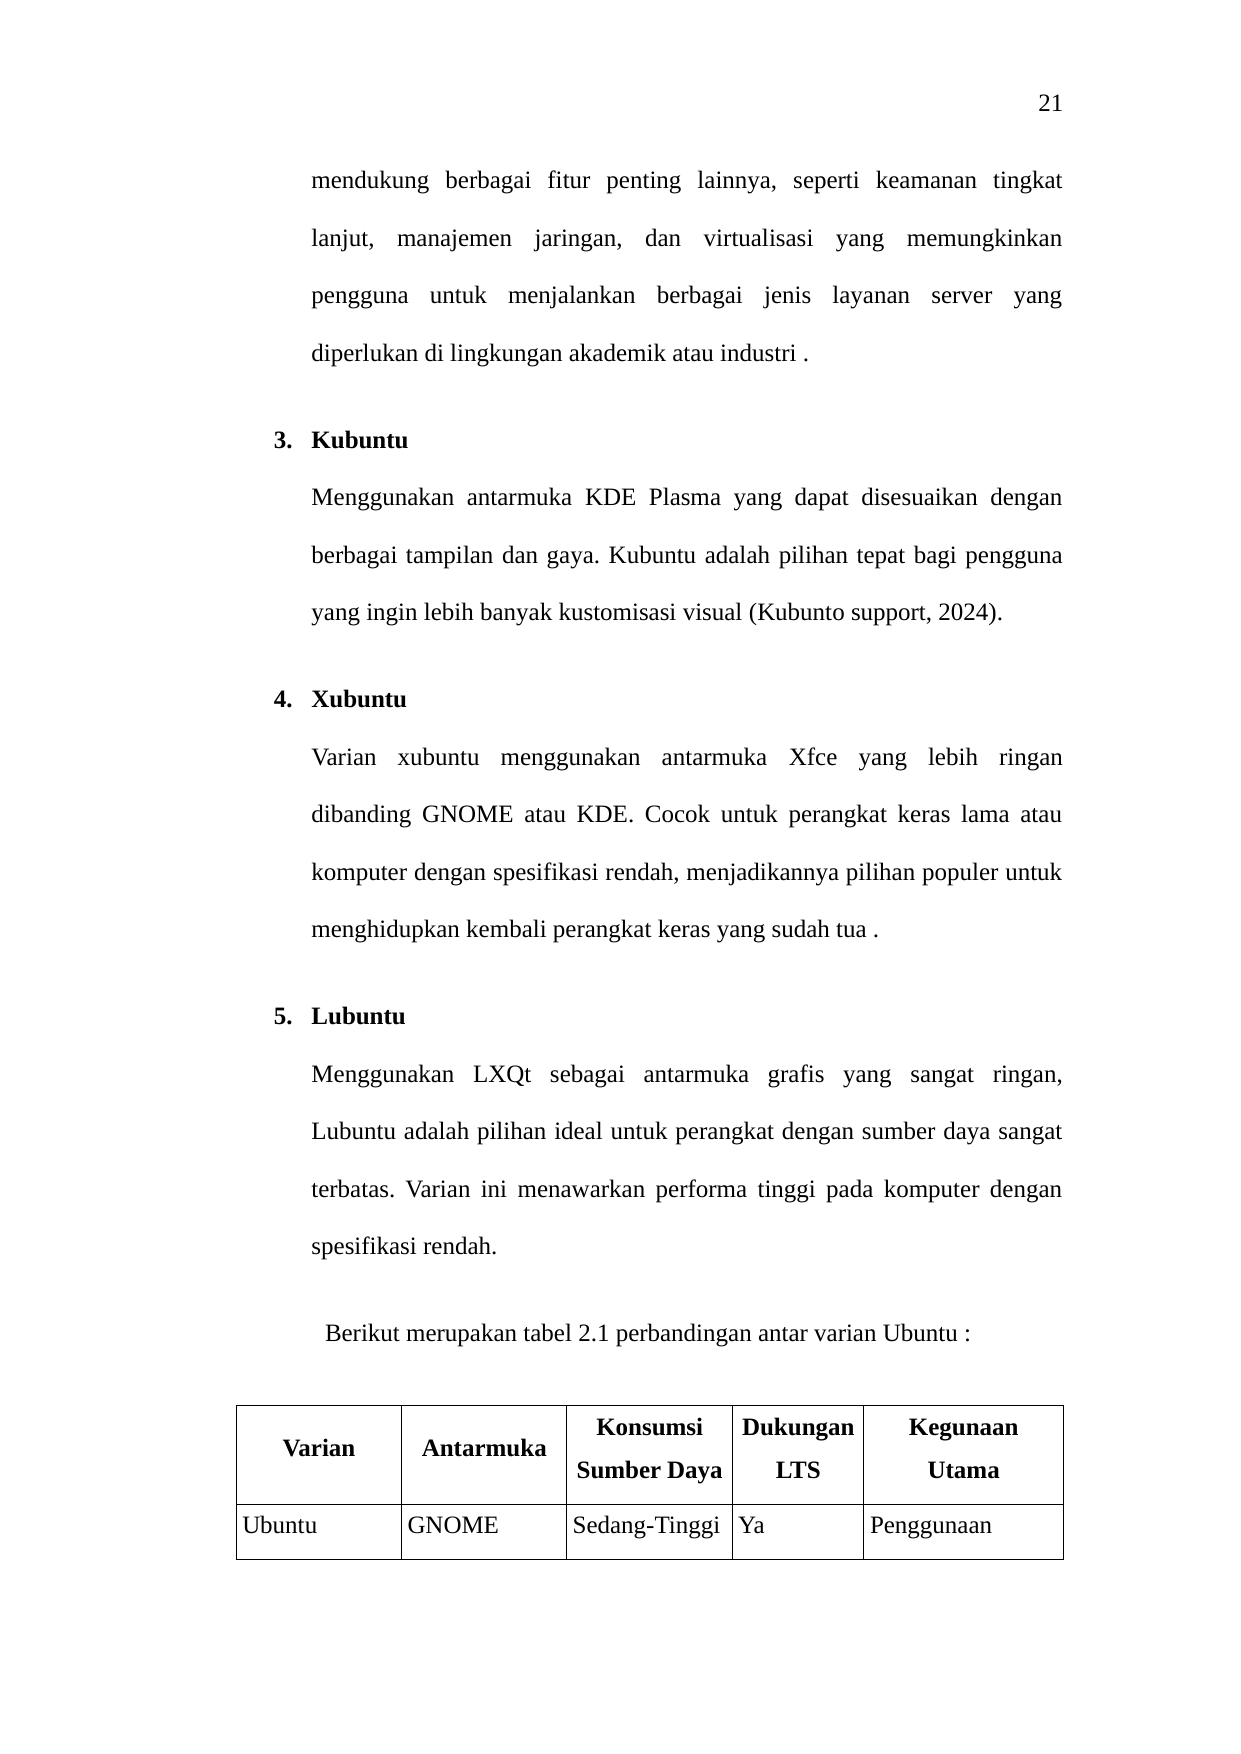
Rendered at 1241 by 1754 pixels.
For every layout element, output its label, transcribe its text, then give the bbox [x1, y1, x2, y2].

table_cell Ubuntu [237, 1505, 401, 1559]
table_cell Penggunaan [864, 1505, 1063, 1559]
list Kubuntu Menggunakan antarmuka KDE Plasma yang dapat disesuaikan dengan berbagai tampilan dan gaya. Kubuntu adalah pilihan tepat bagi pengguna yang ingin lebih banyak kustomisasi visual (Kubunto support, 2024)⁠. [274, 425, 1063, 626]
table_cell Sedang-Tinggi [567, 1505, 732, 1559]
list Xubuntu Varian xubuntu menggunakan antarmuka Xfce yang lebih ringan dibanding GNOME atau KDE. Cocok untuk perangkat keras lama atau komputer dengan spesifikasi rendah, menjadikannya pilihan populer untuk menghidupkan kembali perangkat keras yang sudah tua . [274, 684, 1063, 943]
list Lubuntu Menggunakan LXQt sebagai antarmuka grafis yang sangat ringan, Lubuntu adalah pilihan ideal untuk perangkat dengan sumber daya sangat terbatas. Varian ini menawarkan performa tinggi pada komputer dengan spesifikasi rendah. [274, 1001, 1063, 1260]
text Berikut merupakan tabel 2.1 perbandingan antar varian Ubuntu : [236, 1318, 1063, 1347]
table_header Kegunaan Utama [864, 1406, 1063, 1504]
table_header Konsumsi Sumber Daya [567, 1406, 732, 1504]
list mendukung berbagai fitur penting lainnya, seperti keamanan tingkat lanjut, manajemen jaringan, dan virtualisasi yang memungkinkan pengguna untuk menjalankan berbagai jenis layanan server yang diperlukan di lingkungan akademik atau industri . [274, 165, 1063, 367]
table_header Varian [237, 1406, 401, 1504]
table_header Antarmuka [402, 1406, 566, 1504]
table_cell GNOME [402, 1505, 566, 1559]
table_header Dukungan LTS [733, 1406, 863, 1504]
table_cell Ya [733, 1505, 863, 1559]
